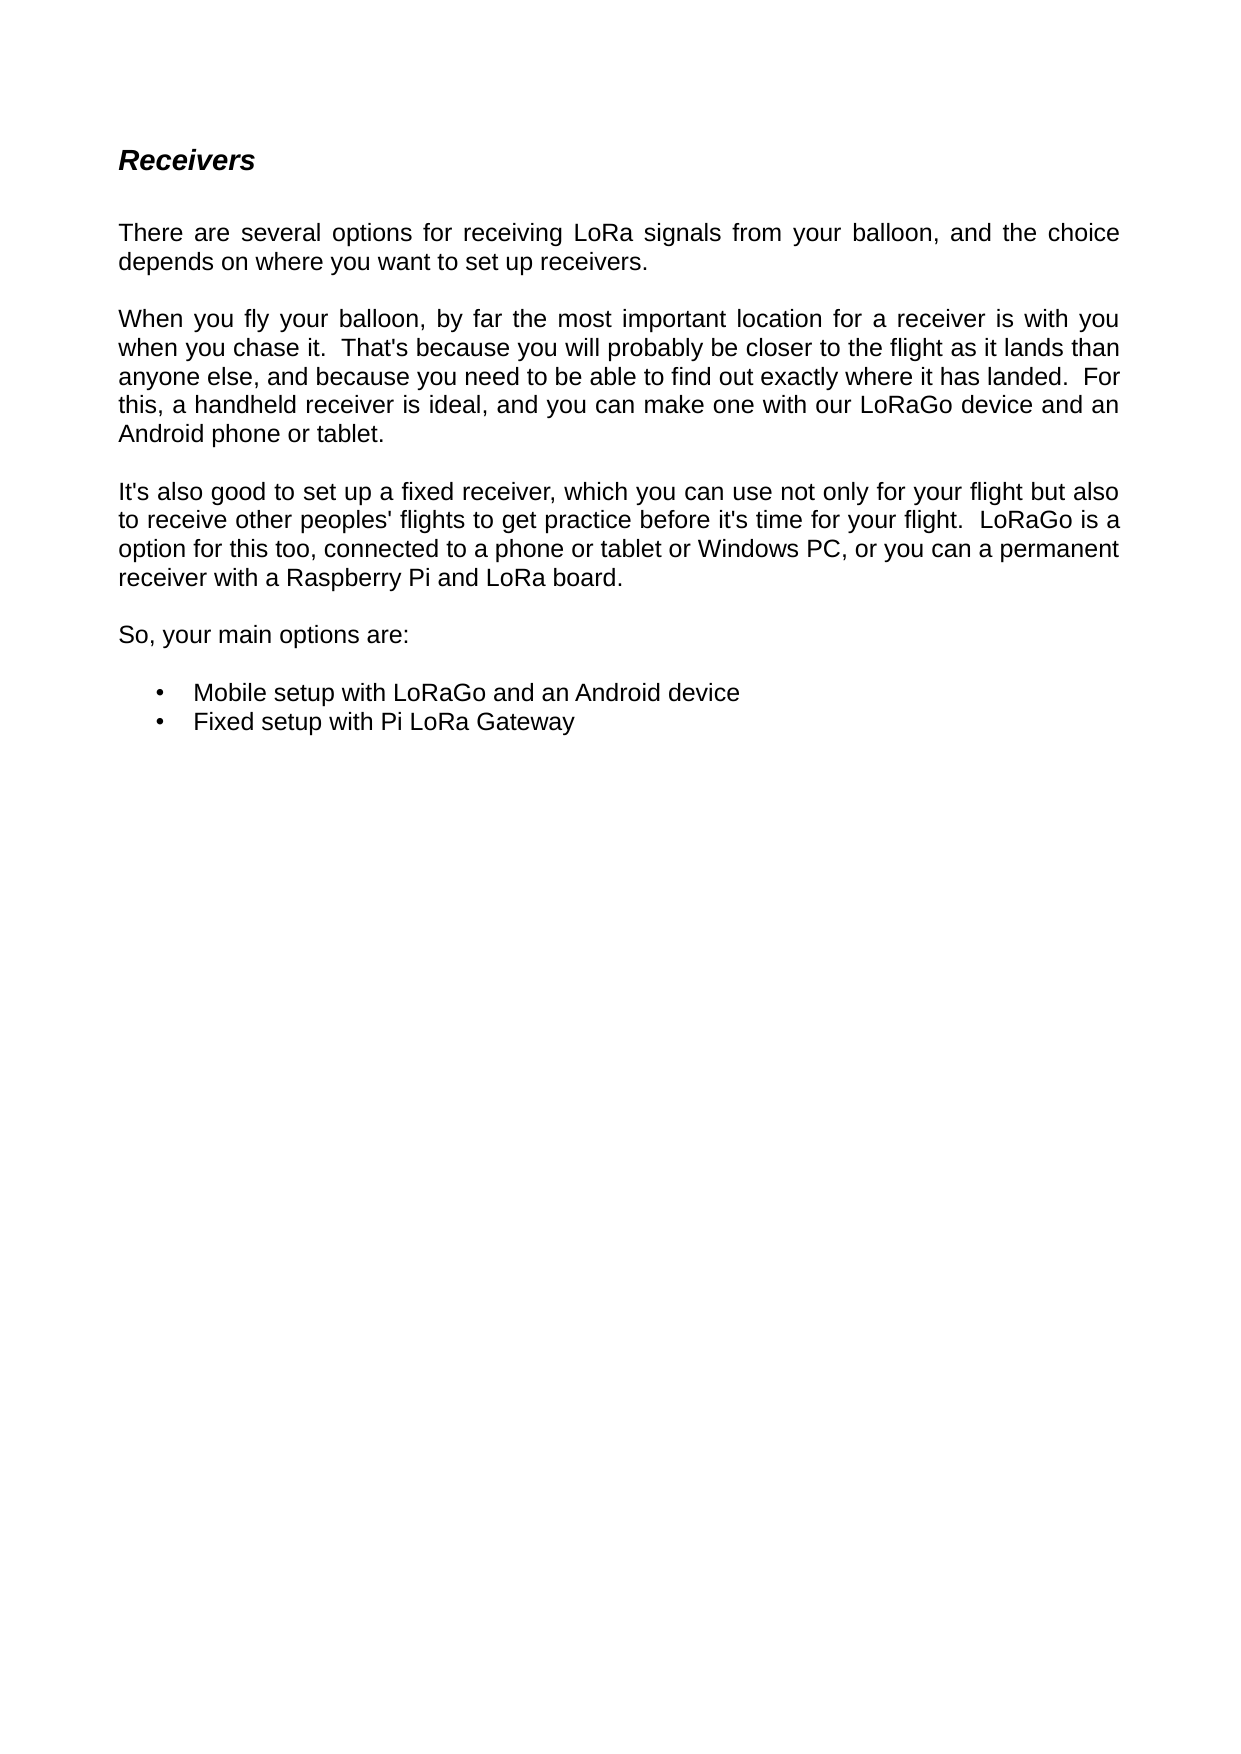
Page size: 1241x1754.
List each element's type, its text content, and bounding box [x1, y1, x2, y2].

list Mobile setup with LoRaGo and an Android device [156, 678, 1122, 707]
text There are several options for receiving LoRa signals from your balloon, and the choice depends on where you want to set up receivers. [118, 218, 1122, 275]
subtitle Receivers [118, 143, 1122, 177]
text When you fly your balloon, by far the most important location for a receiver is with you when you chase it. That's because you will probably be closer to the flight as it lands than anyone else, and because you need to be able to find out exactly where it has landed. For this, a handheld receiver is ideal, and you can make one with our LoRaGo device and an Android phone or tablet. [118, 304, 1122, 448]
list Fixed setup with Pi LoRa Gateway [156, 707, 1122, 736]
text It's also good to set up a fixed receiver, which you can use not only for your flight but also to receive other peoples' flights to get practice before it's time for your flight. LoRaGo is a option for this too, connected to a phone or tablet or Windows PC, or you can a permanent receiver with a Raspberry Pi and LoRa board. [118, 477, 1122, 592]
text So, your main options are: [118, 620, 1122, 649]
